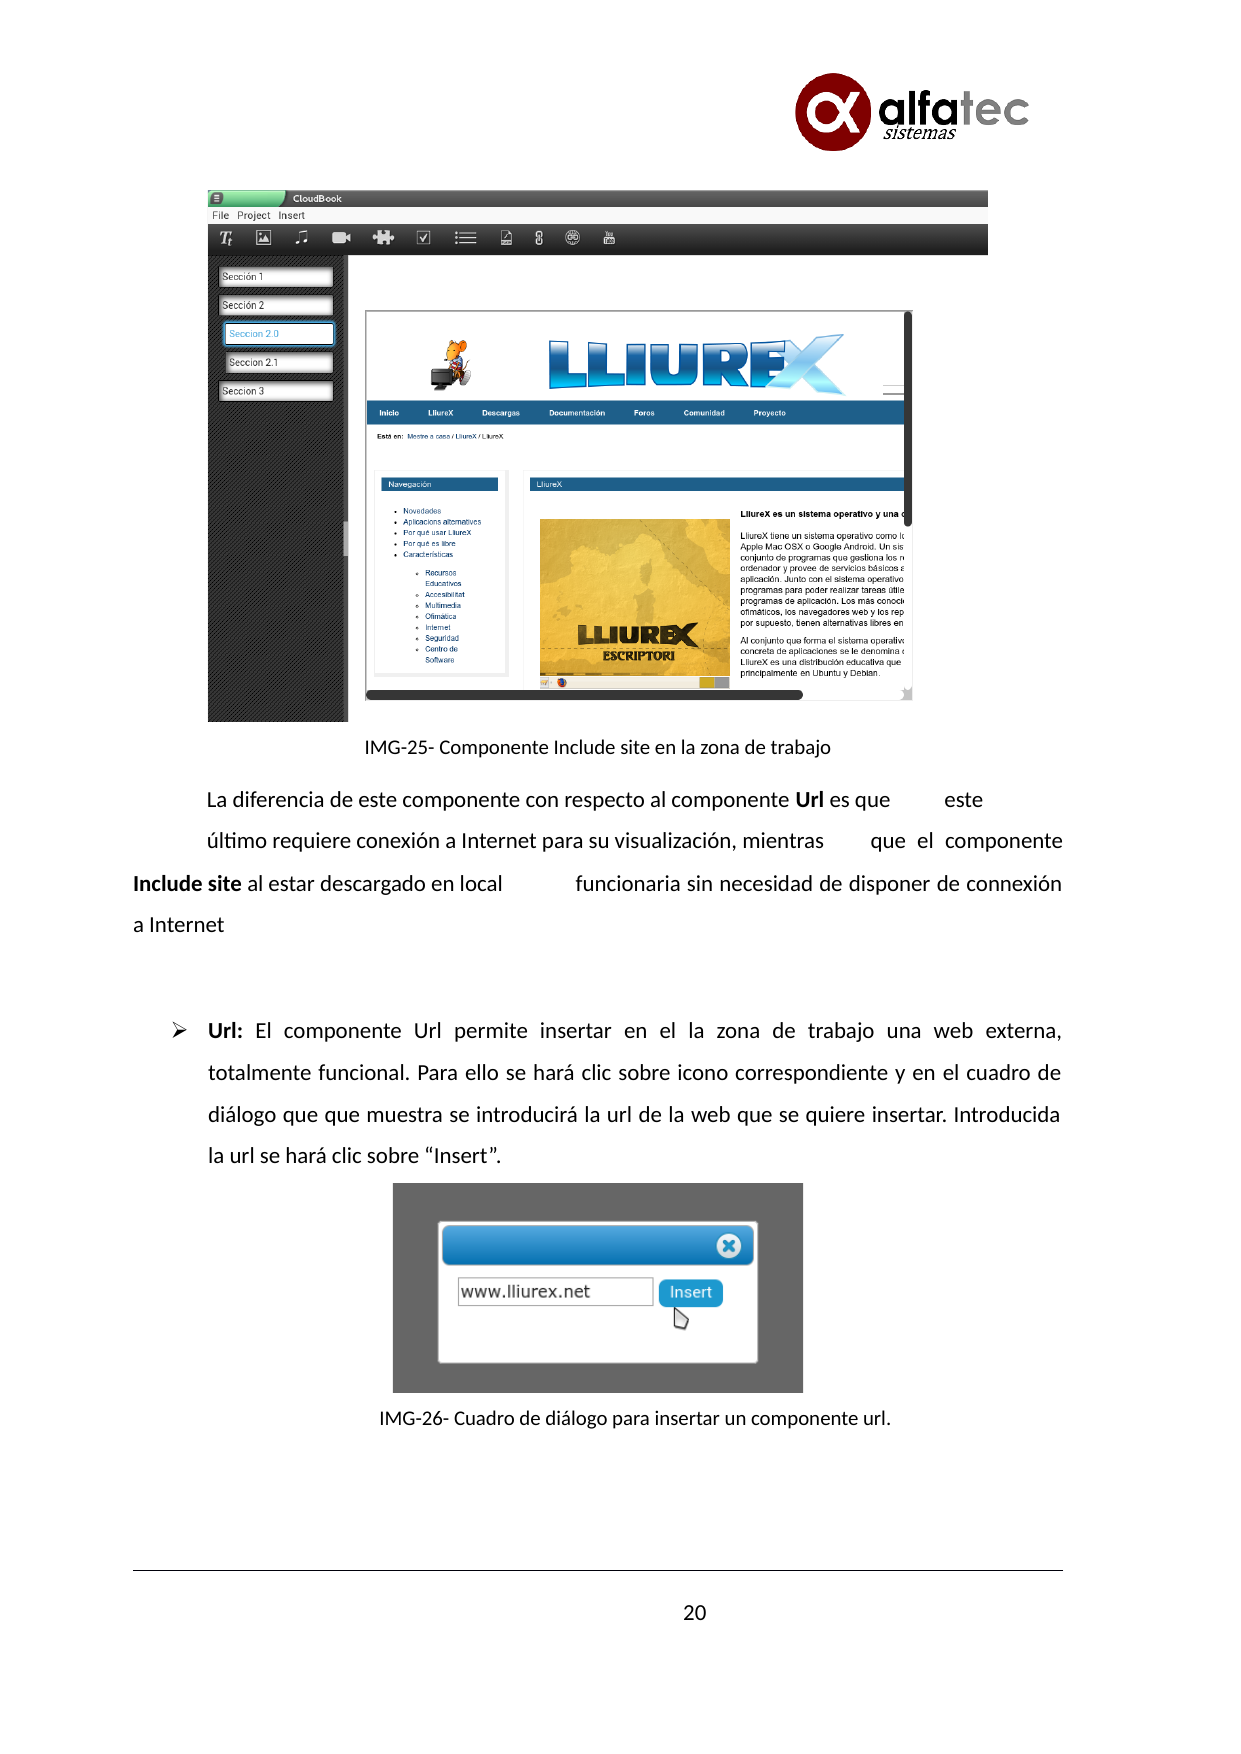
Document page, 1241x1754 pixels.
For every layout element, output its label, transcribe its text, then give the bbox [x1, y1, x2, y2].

picture [795, 73, 1031, 151]
text La diferencia de este componente con respecto al componente Url es que este último requiere conexión a Internet para su visualización, mientras que el componente Include site al estar descargado en local funcionaria sin necesidad de disponer de connexión a Internet [133, 785, 1063, 939]
list IMG-26- Cuadro de diálogo para insertar un componente url. [170, 1196, 1063, 1430]
picture [495, 1183, 701, 1393]
list Url: El componente Url permite insertar en el la zona de trabajo una web externa, totalmente funcional. Para ello se hará clic sobre icono correspondiente y en el cuadro de diálogo que que muestra se introducirá la url de la web que se quiere insertar. Introducida la url se hará clic sobre “Insert”. [170, 1016, 1063, 1170]
text IMG-25- Componente Include site en la zona de trabajo [133, 191, 1063, 759]
